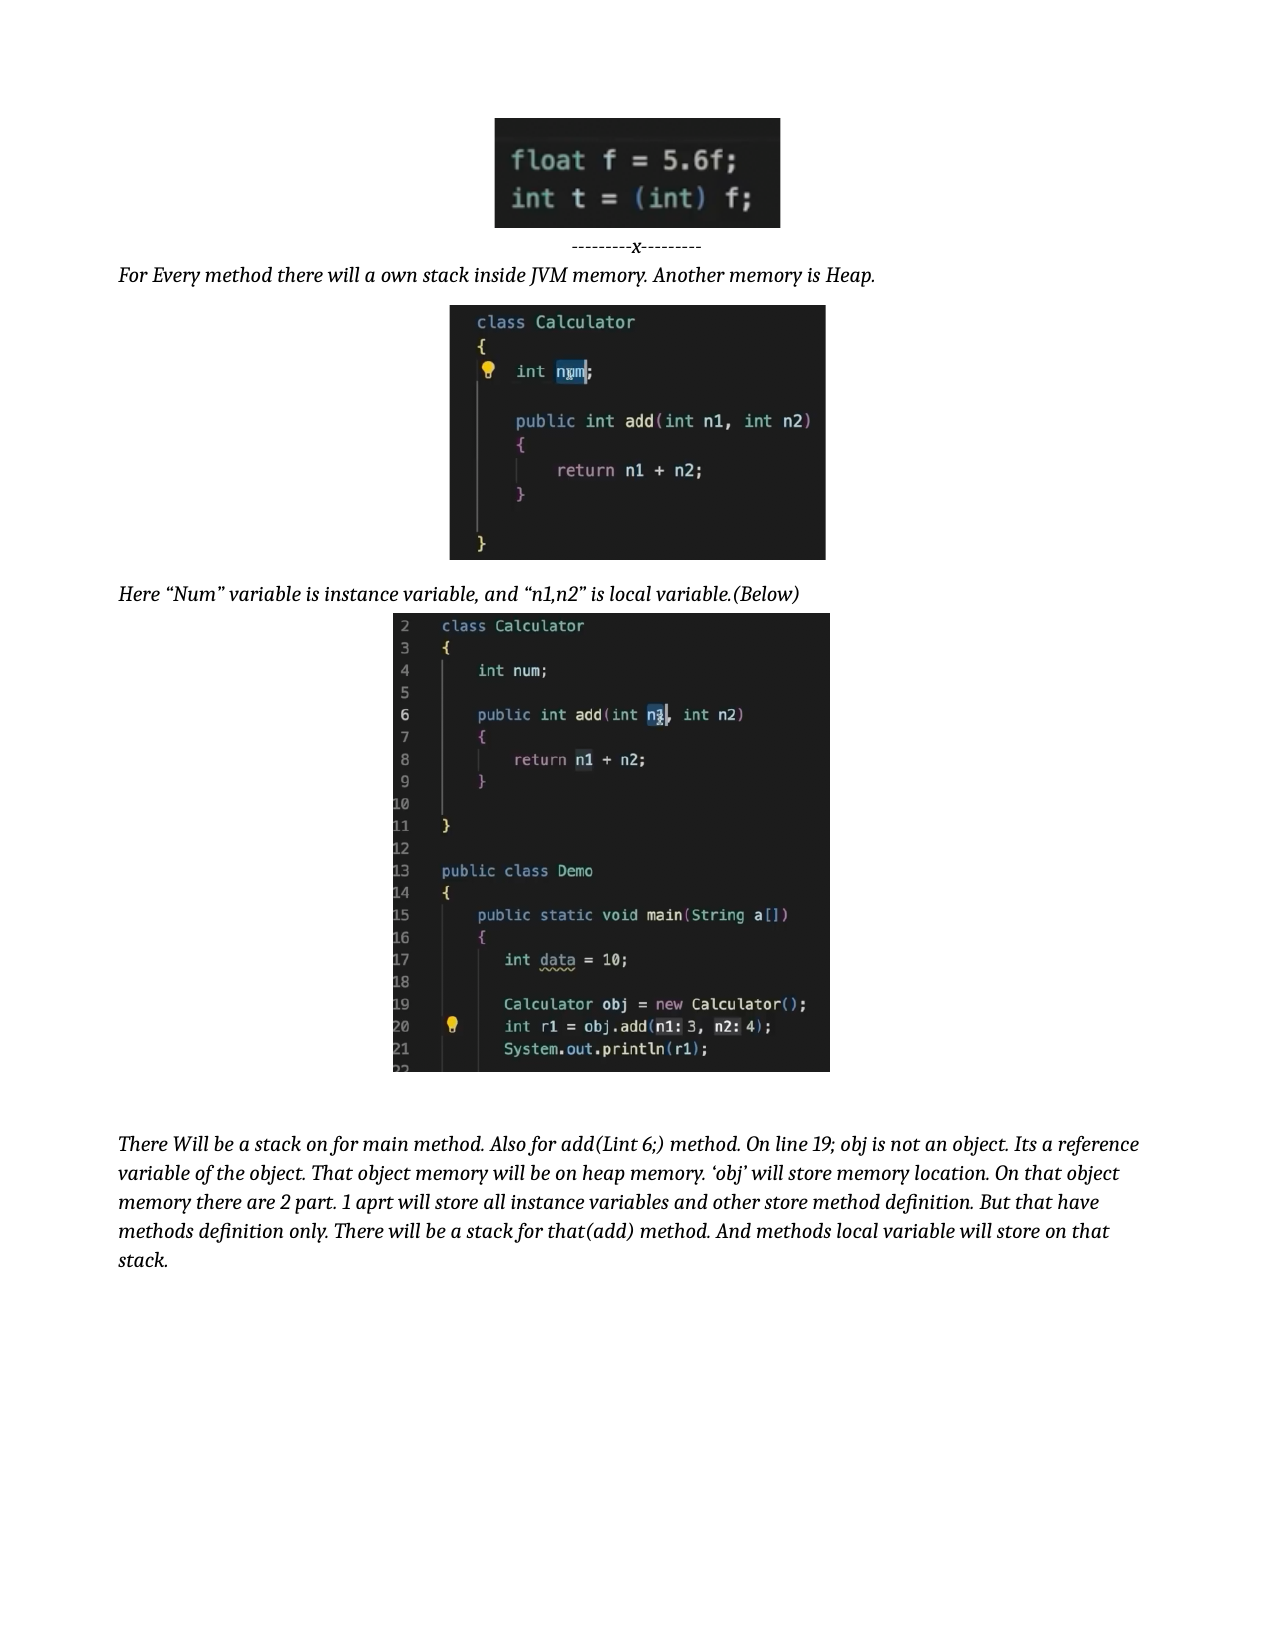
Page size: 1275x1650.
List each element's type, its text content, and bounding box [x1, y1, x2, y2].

text Here “Num” variable is instance variable, and “n1,n2” is local variable.(Below) [118, 581, 1157, 607]
picture [393, 613, 830, 1072]
text There Will be a stack on for main method. Also for add(Lint 6;) method. On line 19; obj is not an object. Its a reference variable of the object. That object memory will be on heap memory. ‘obj’ will store memory location. On that object memory there are 2 part. 1 aprt will store all instance variables and other store method definition. But that have methods definition only. There will be a stack for that(add) method. And methods local variable will store on that stack. [118, 1132, 1157, 1273]
text ---------x--------- [118, 234, 1157, 259]
picture [494, 118, 781, 228]
text For Every method there will a own stack inside JVM memory. Another memory is Heap. [118, 263, 1157, 288]
picture [449, 305, 826, 560]
